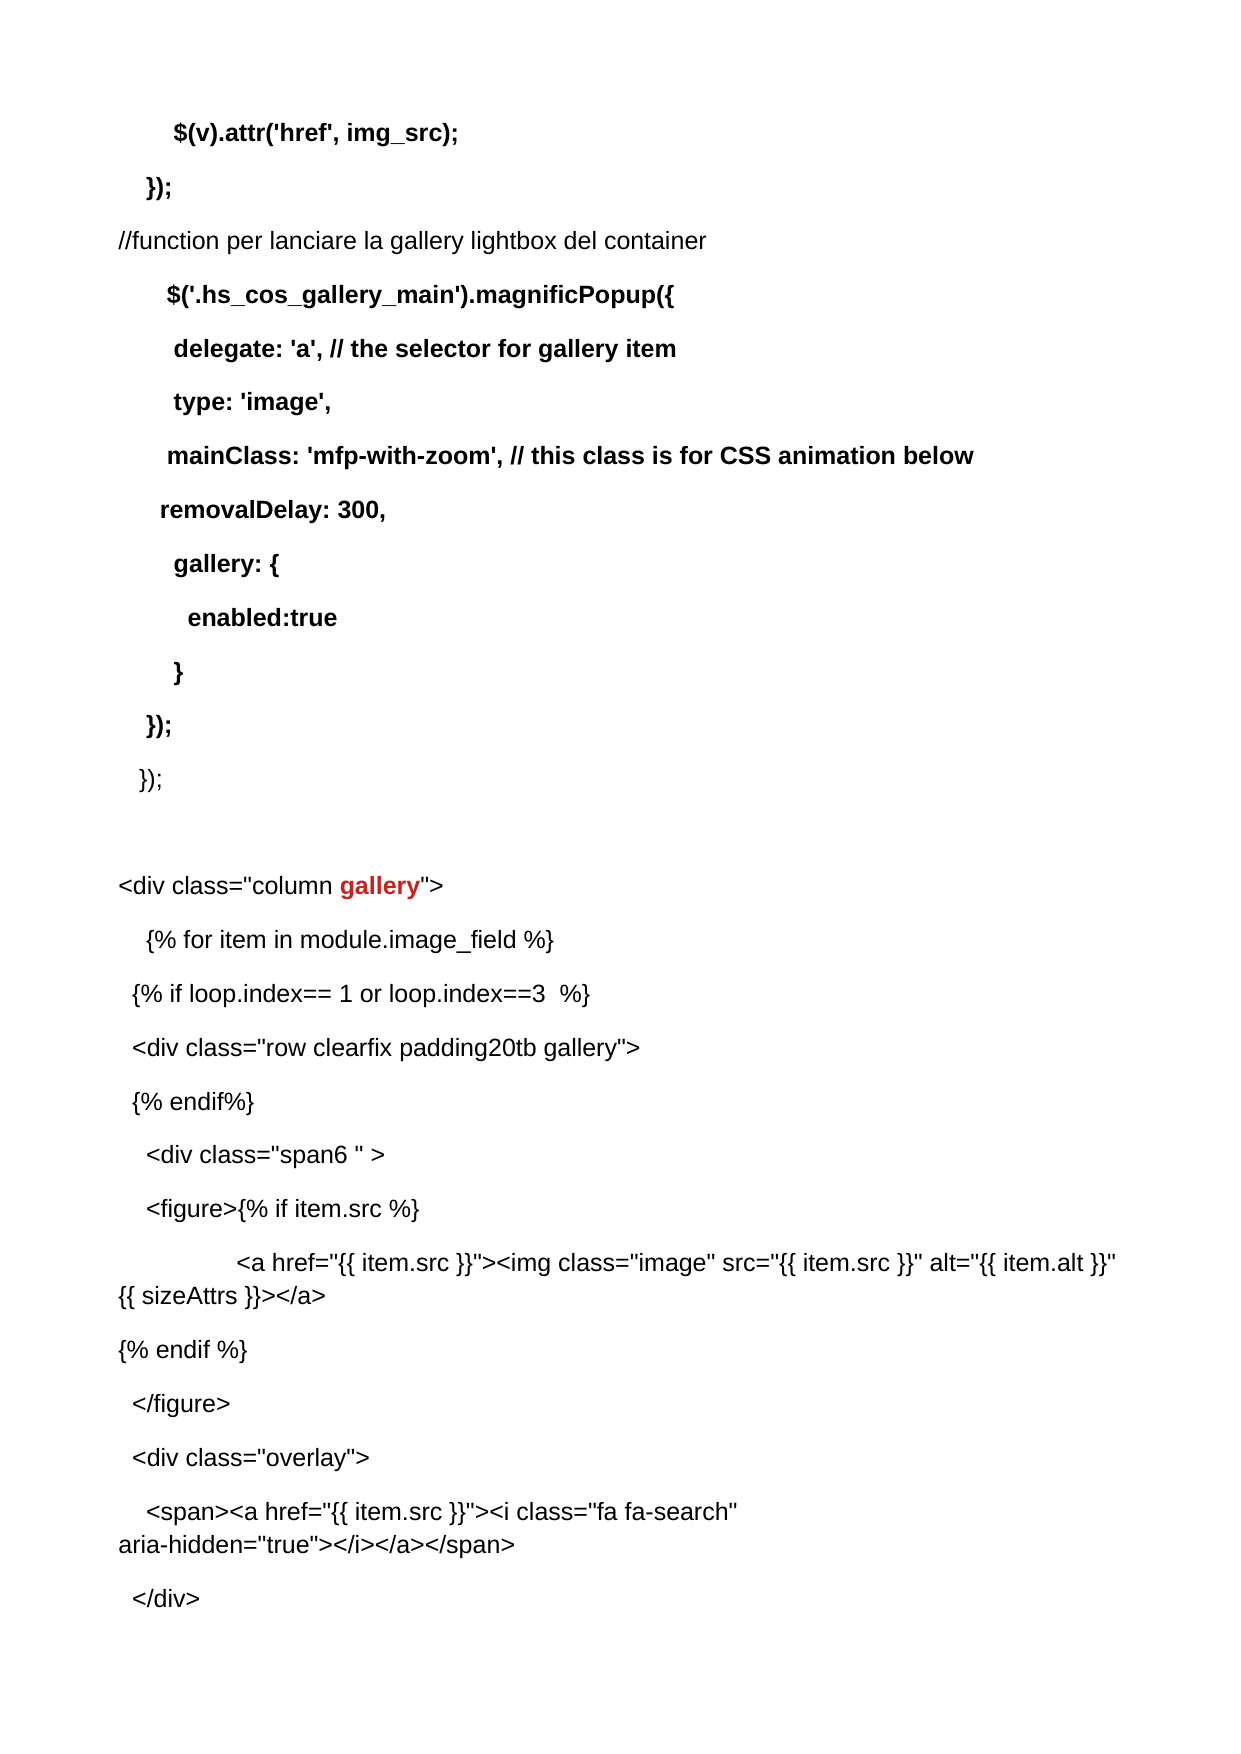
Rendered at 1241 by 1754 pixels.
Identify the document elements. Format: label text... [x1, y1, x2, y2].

text {% endif%} [118, 1087, 1122, 1115]
text <span><a href="{{ item.src }}"><i class="fa fa-search" aria-hidden="true"></i></a></span> [118, 1497, 1122, 1558]
text delegate: 'a', // the selector for gallery item [118, 333, 1122, 362]
text </figure> [118, 1389, 1122, 1418]
text enabled:true [118, 603, 1122, 632]
text </div> [118, 1583, 1122, 1612]
text {% if loop.index== 1 or loop.index==3 %} [118, 979, 1122, 1008]
text {% for item in module.image_field %} [118, 925, 1122, 954]
text gallery: { [118, 549, 1122, 578]
text $(v).attr('href', img_src); [118, 118, 1122, 147]
text <div class="overlay"> [118, 1443, 1122, 1472]
text type: 'image', [118, 387, 1122, 416]
text }); [118, 711, 1122, 739]
text }); [118, 172, 1122, 201]
text <div class="span6 " > [118, 1141, 1122, 1169]
text {% endif %} [118, 1335, 1122, 1364]
text <a href="{{ item.src }}"><img class="image" src="{{ item.src }}" alt="{{ item.alt }}" {{ sizeAttrs }}></a> [118, 1248, 1122, 1310]
text removalDelay: 300, [118, 495, 1122, 524]
text $('.hs_cos_gallery_main').magnificPopup({ [118, 280, 1122, 308]
text mainClass: 'mfp-with-zoom', // this class is for CSS animation below [118, 441, 1122, 470]
text }); [118, 764, 1122, 793]
text <figure>{% if item.src %} [118, 1194, 1122, 1223]
text //function per lanciare la gallery lightbox del container [118, 226, 1122, 254]
text <div class="column gallery"> [118, 871, 1122, 900]
text } [118, 657, 1122, 685]
text <div class="row clearfix padding20tb gallery"> [118, 1033, 1122, 1062]
